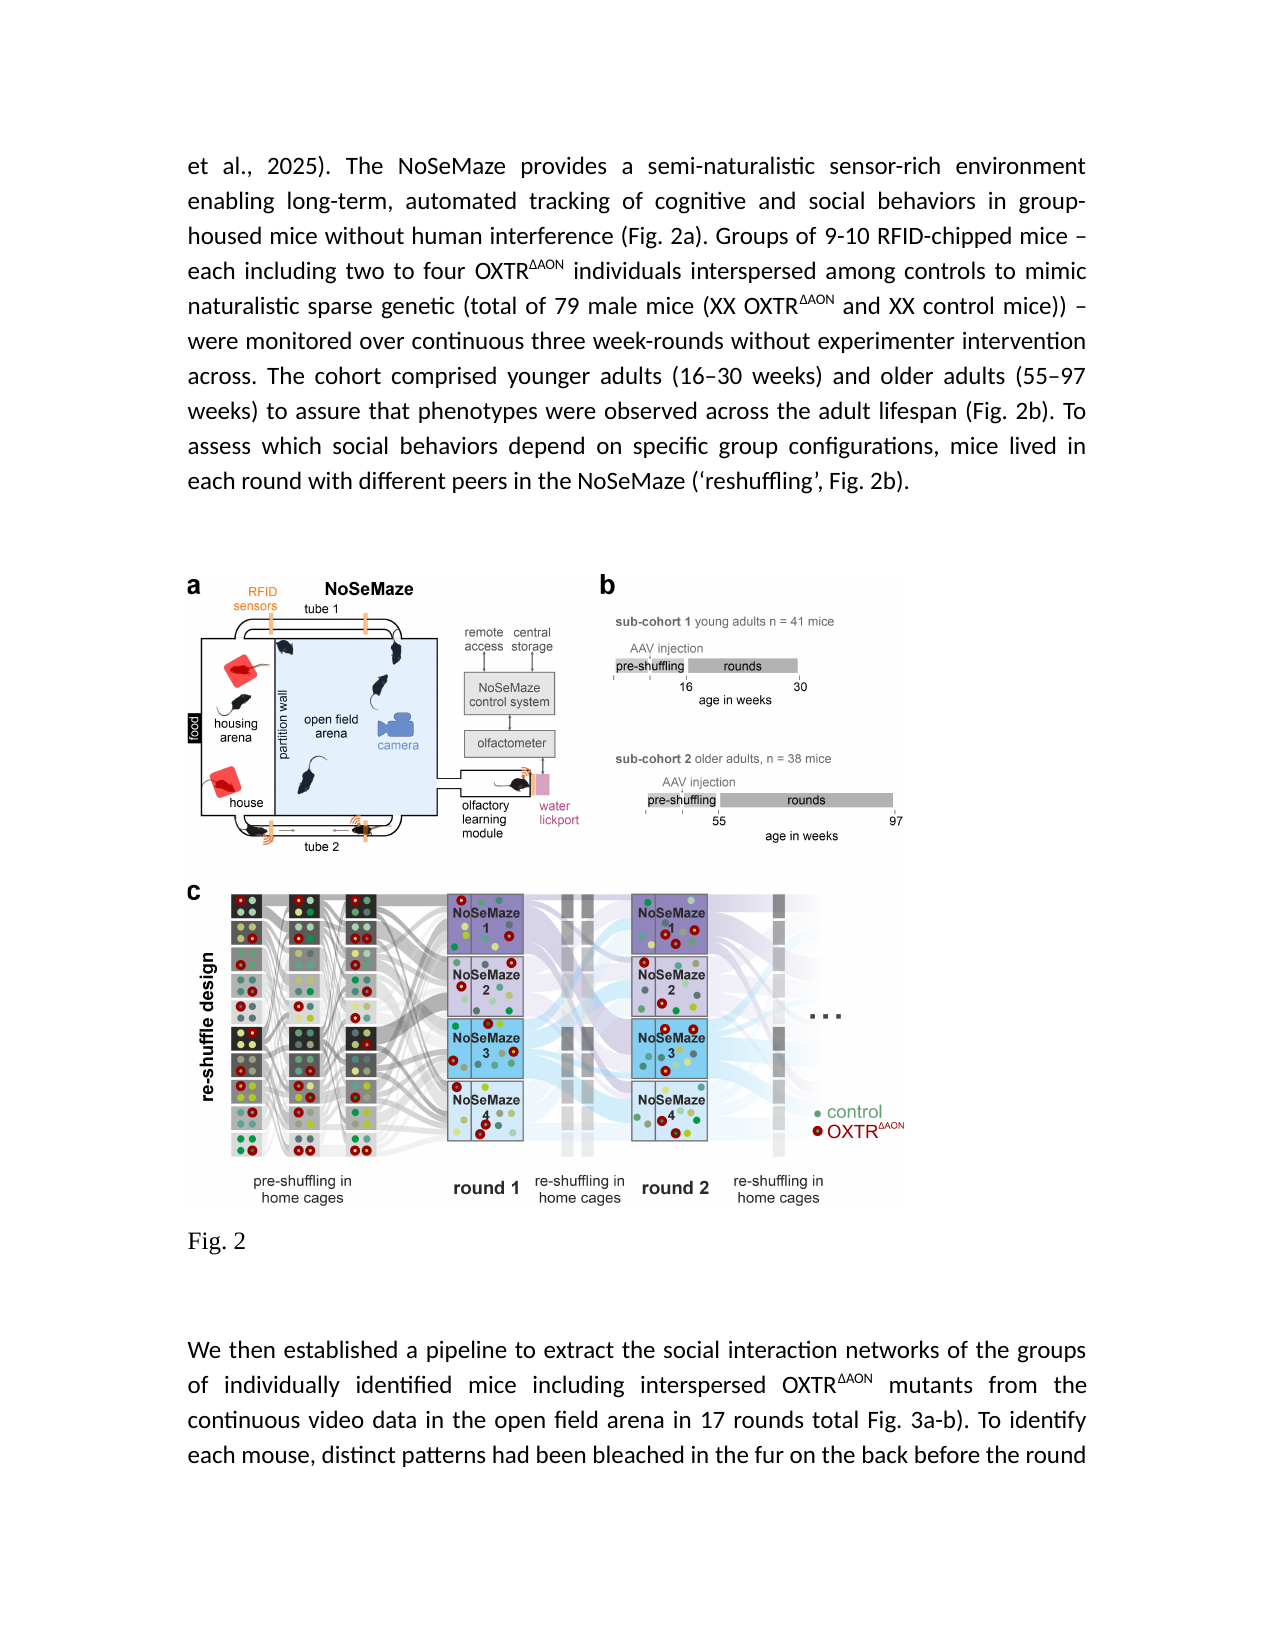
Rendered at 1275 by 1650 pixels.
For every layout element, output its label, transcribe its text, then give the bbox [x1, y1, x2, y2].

list We then established a pipeline to extract the social interaction networks of the groups of individually identified mice including interspersed OXTRΔAON mutants from the continuous video data in the open field arena in 17 rounds total Fig. 3a-b). To identify each mouse, distinct patterns had been bleached in the fur on the back before the round [187, 1334, 1087, 1469]
picture [187, 574, 904, 1206]
text et al., 2025). The NoSeMaze provides a semi-naturalistic sensor-rich environment enabling long-term, automated tracking of cognitive and social behaviors in group-housed mice without human interference (Fig. 2a). Groups of 9-10 RFID-chipped mice – each including two to four OXTRΔAON individuals interspersed among controls to mimic naturalistic sparse genetic (total of 79 male mice (XX OXTRΔAON and XX control mice)) – were monitored over continuous three week-rounds without experimenter intervention across. The cohort comprised younger adults (16–30 weeks) and older adults (55–97 weeks) to assure that phenotypes were observed across the adult lifespan (Fig. 2b). To assess which social behaviors depend on specific group configurations, mice lived in each round with different peers in the NoSeMaze (‘reshuffling’, Fig. 2b). [187, 150, 1087, 496]
text Fig. 2 [187, 1226, 1087, 1255]
